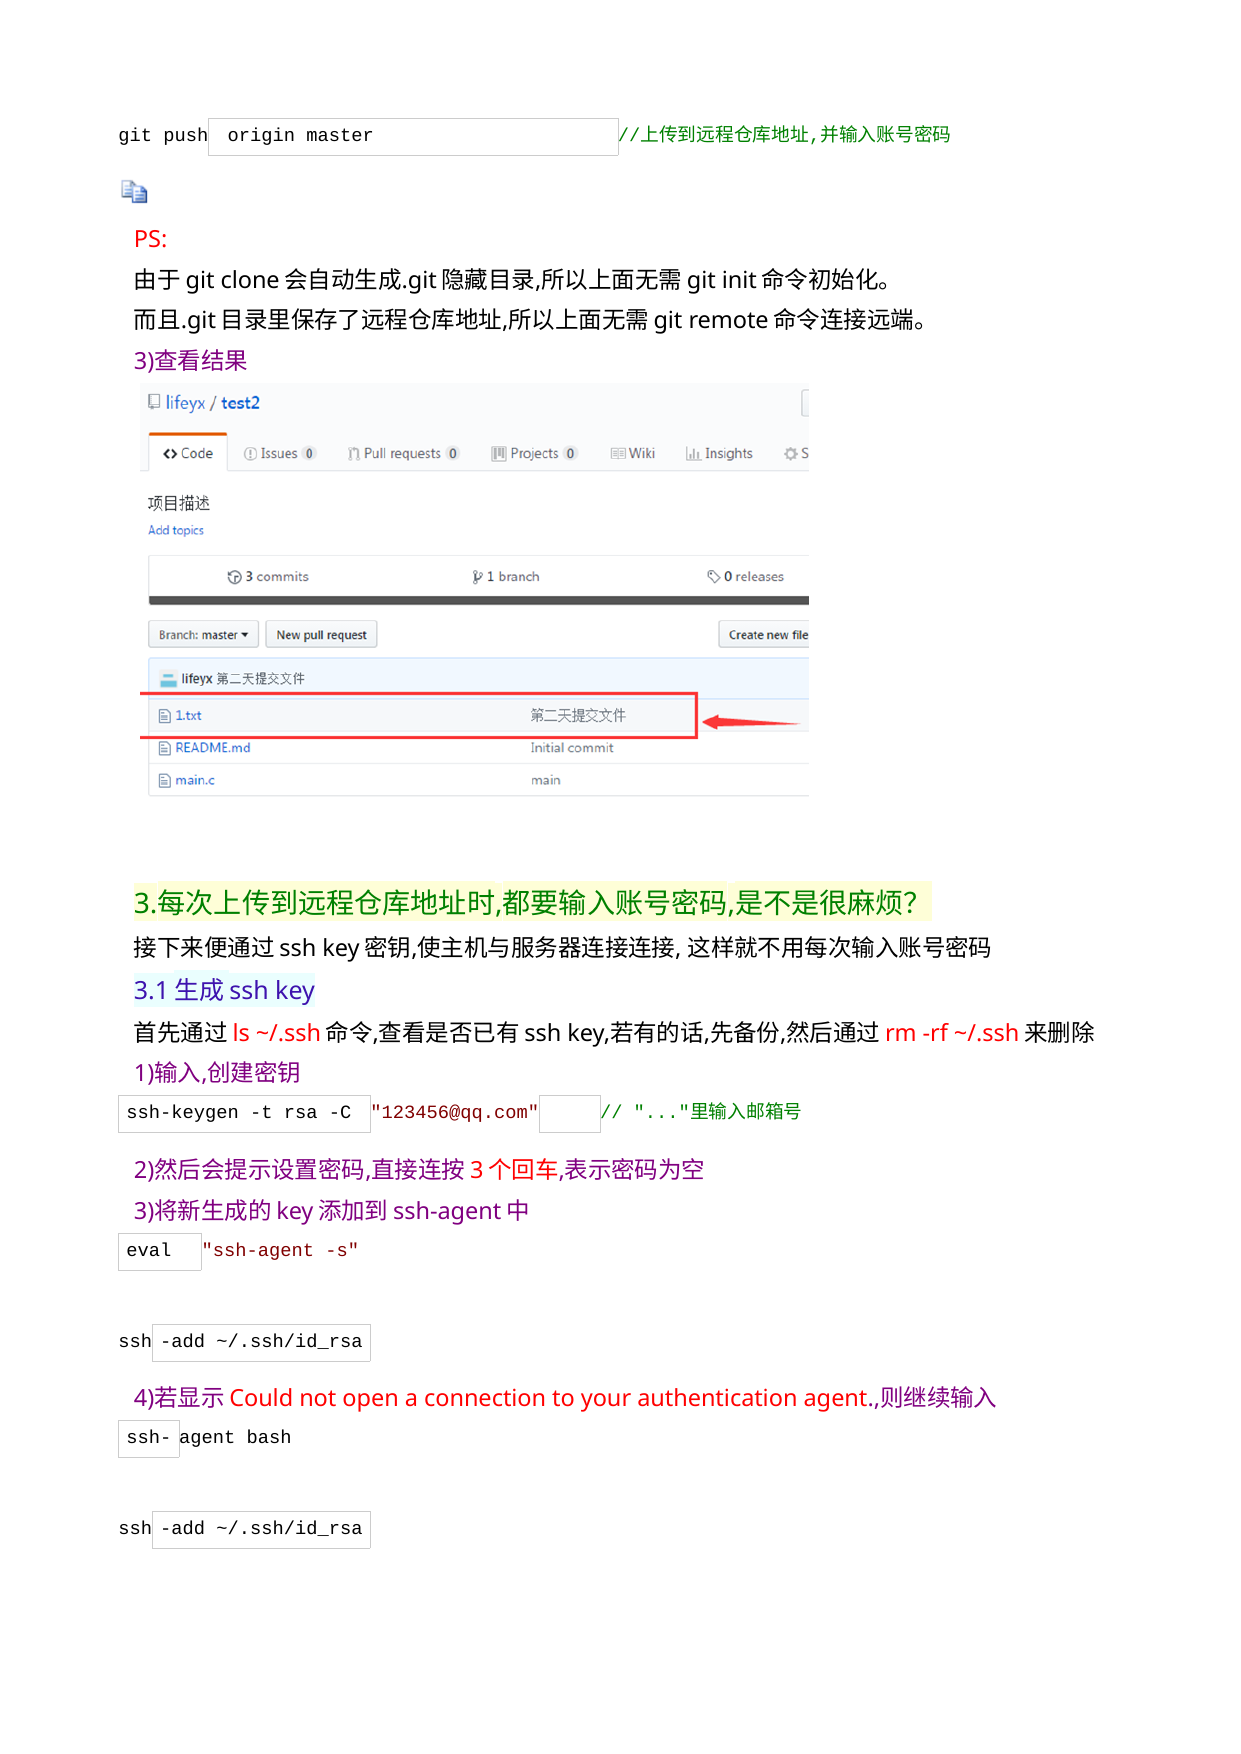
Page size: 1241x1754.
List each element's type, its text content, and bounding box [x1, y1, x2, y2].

picture [118, 173, 153, 209]
text 3)将新生成的key添加到ssh-agent中 [134, 1192, 1106, 1226]
text 3.1生成ssh key [134, 970, 1106, 1007]
text ssh- [118, 1324, 152, 1361]
text PS: [134, 222, 1106, 254]
text 1)输入,创建密钥 [134, 1054, 1106, 1089]
text 首先通过ls ~/.ssh命令,查看是否已有ssh key,若有的话,先备份,然后通过rm -rf ~/.ssh来删除 [134, 1014, 1106, 1048]
text eval [119, 1234, 201, 1270]
text ssh- [119, 1421, 179, 1457]
text 2)然后会提示设置密码,直接连按3个回车,表示密码为空 [134, 1151, 1106, 1185]
text "123456@qq.com" [371, 1095, 539, 1132]
text //上传到远程仓库地址,并输入账号密码 [619, 118, 1122, 155]
text origin master [209, 119, 618, 155]
text 4)若显示Could not open a connection to your authentication agent.,则继续输入 [134, 1379, 1106, 1413]
picture [140, 383, 809, 804]
text ssh-keygen -t rsa -C [119, 1096, 370, 1132]
text 3)查看结果 [134, 342, 1106, 377]
text ssh- [118, 1511, 152, 1548]
text [371, 1324, 1122, 1361]
text 由于git clone会自动生成.git隐藏目录,所以上面无需git init命令初始化。 [134, 261, 1106, 295]
text [540, 1096, 600, 1132]
text agent bash [180, 1420, 1122, 1457]
text "ssh-agent -s" [202, 1233, 1122, 1270]
text [371, 1511, 1122, 1548]
text 而且.git目录里保存了远程仓库地址,所以上面无需git remote命令连接远端。 [134, 302, 1106, 336]
text add ~/.ssh/id_rsa [153, 1325, 370, 1361]
text add ~/.ssh/id_rsa [153, 1512, 370, 1548]
text 接下来便通过ssh key密钥,使主机与服务器连接连接, 这样就不用每次输入账号密码 [134, 929, 1106, 963]
text 3.每次上传到远程仓库地址时,都要输入账号密码,是不是很麻烦？ [134, 881, 1106, 921]
text // "..."里输入邮箱号 [601, 1095, 1122, 1132]
text git push [118, 118, 208, 155]
